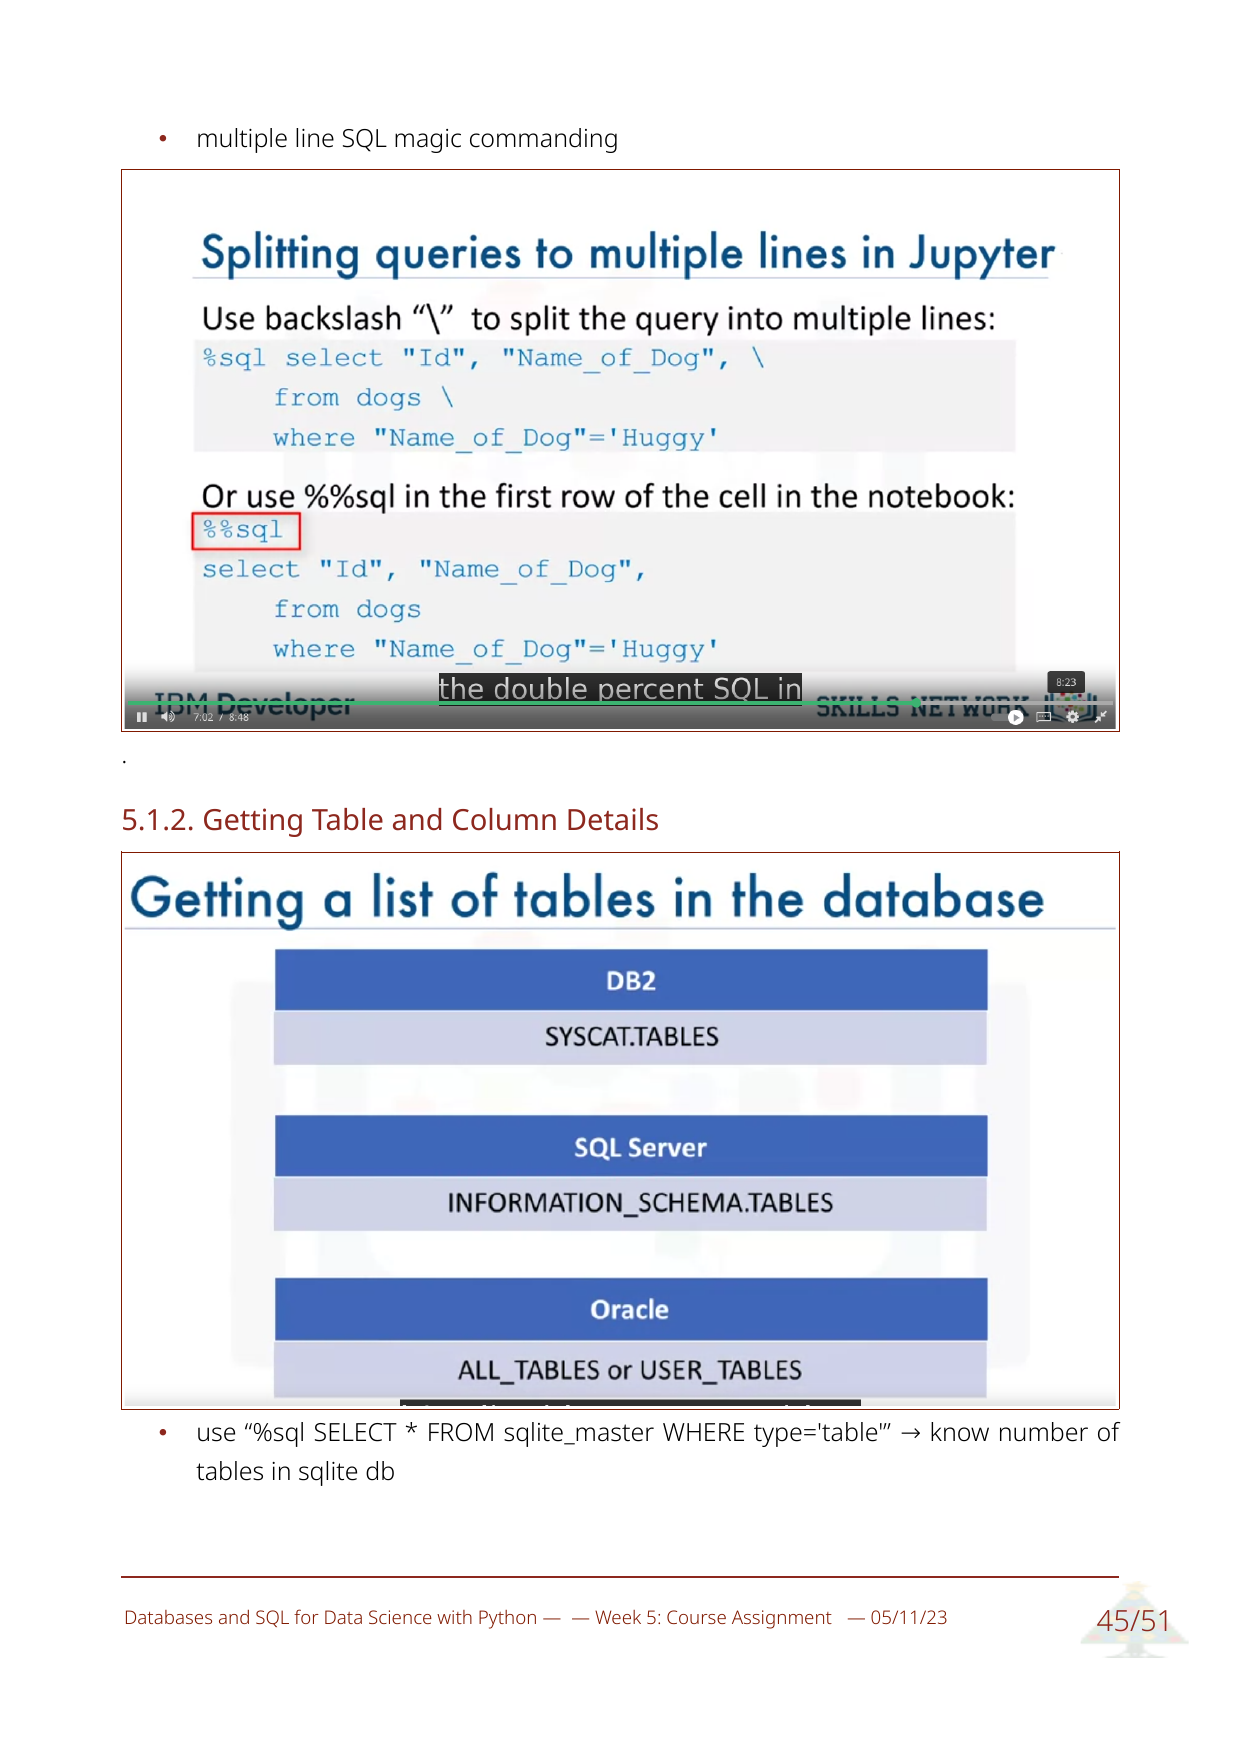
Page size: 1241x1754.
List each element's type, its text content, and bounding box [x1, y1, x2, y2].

list [122, 853, 1119, 1409]
text [122, 170, 1119, 731]
picture [124, 172, 1116, 729]
text . [121, 732, 1119, 771]
list use “%sql SELECT * FROM sqlite_master WHERE type='table'” → know number of tables in sqlite db [158, 1410, 1119, 1488]
subtitle Getting Table and Column Details [121, 799, 1119, 839]
picture [124, 855, 1116, 1406]
list multiple line SQL magic commanding [158, 121, 1119, 155]
